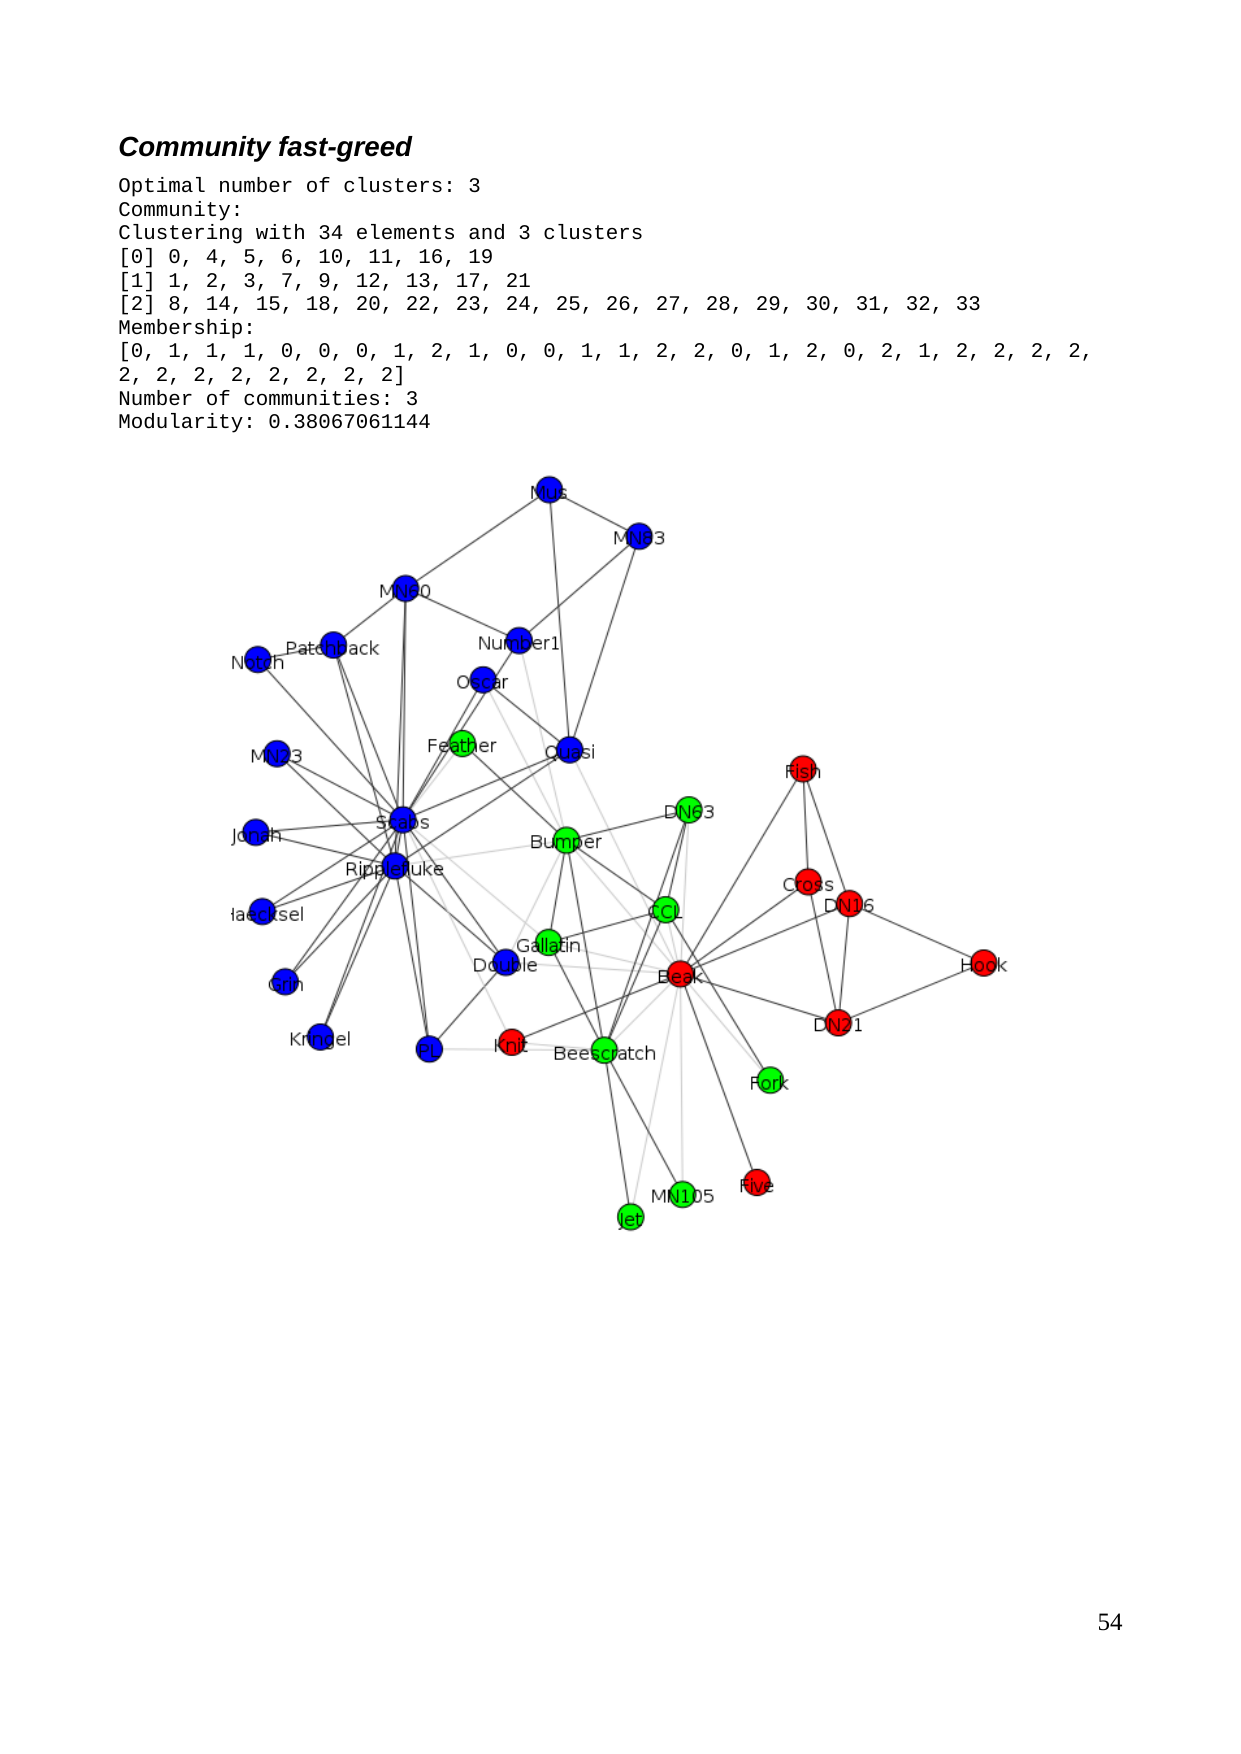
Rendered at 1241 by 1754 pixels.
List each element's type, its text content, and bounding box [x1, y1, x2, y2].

picture [231, 464, 1010, 1243]
text [2] 8, 14, 15, 18, 20, 22, 23, 24, 25, 26, 27, 28, 29, 30, 31, 32, 33 [118, 293, 1122, 317]
text [1] 1, 2, 3, 7, 9, 12, 13, 17, 21 [118, 269, 1122, 293]
text Community: [118, 199, 1122, 222]
text Clustering with 34 elements and 3 clusters [118, 222, 1122, 246]
text Optimal number of clusters: 3 [118, 175, 1122, 199]
subtitle Community fast-greed [118, 131, 1122, 162]
text [0] 0, 4, 5, 6, 10, 11, 16, 19 [118, 246, 1122, 269]
text Number of communities: 3 [118, 388, 1122, 411]
text [0, 1, 1, 1, 0, 0, 0, 1, 2, 1, 0, 0, 1, 1, 2, 2, 0, 1, 2, 0, 2, 1, 2, 2, 2, 2, 2, 2, 2, 2, 2, 2, 2, 2] [118, 341, 1122, 388]
text Modularity: 0.38067061144 [118, 411, 1122, 435]
text Membership: [118, 317, 1122, 341]
